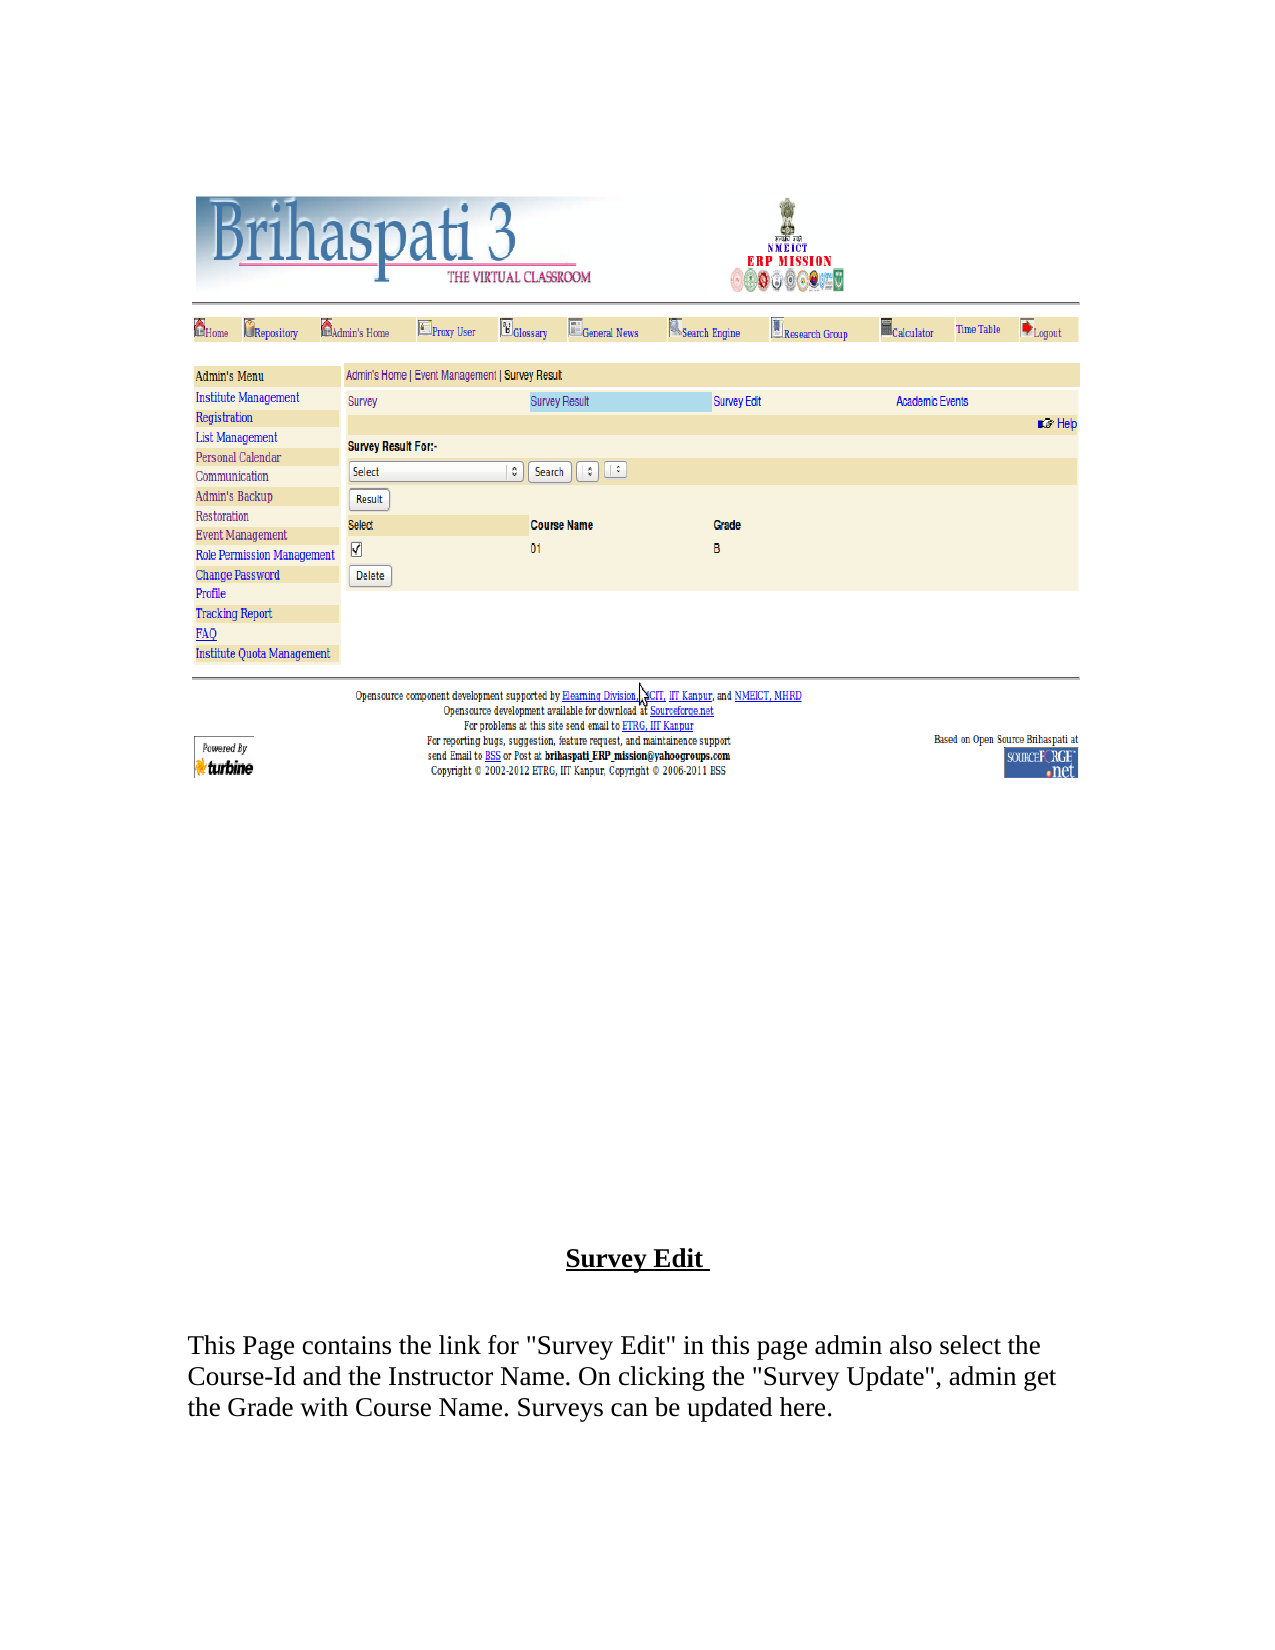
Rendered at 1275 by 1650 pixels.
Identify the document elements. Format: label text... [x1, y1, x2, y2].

text Survey Edit [187, 1242, 1087, 1273]
text This Page contains the link for "Survey Edit" in this page admin also select the Course-Id and the Instructor Name. On clicking the "Survey Update", admin get the Grade with Course Name. Surveys can be updated here. [187, 1329, 1087, 1423]
picture [189, 190, 1086, 805]
